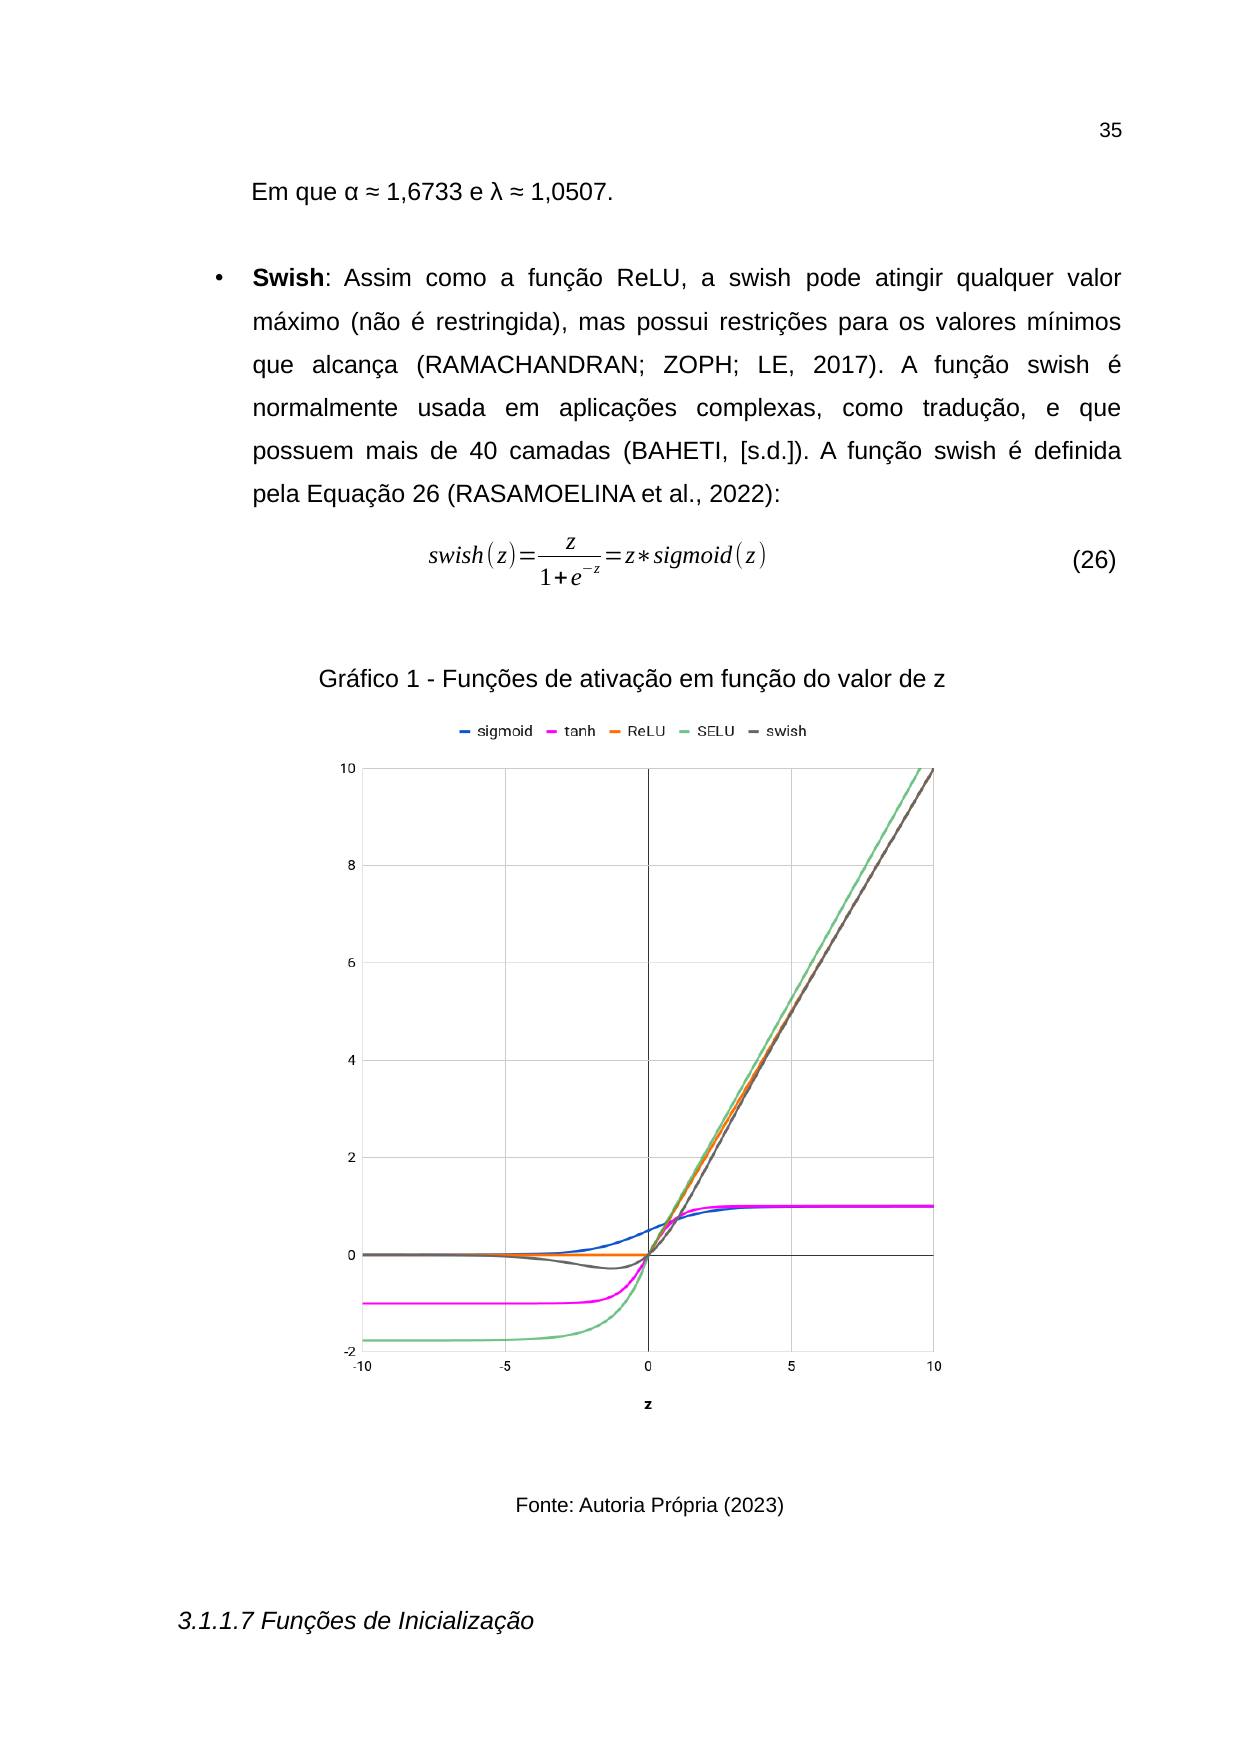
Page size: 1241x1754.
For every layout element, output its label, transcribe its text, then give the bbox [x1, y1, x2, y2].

text Fonte: Autoria Própria (2023) [177, 1493, 1122, 1517]
subtitle Funções de Inicialização [177, 1606, 1122, 1634]
text Gráfico 1 - Funções de ativação em função do valor de z [281, 664, 984, 693]
list Swish: Assim como a função ReLU, a swish pode atingir qualquer valor máximo (não é restringida), mas possui restrições para os valores mínimos que alcança (RAMACHANDRAN; ZOPH; LE, 2017). A função swish é normalmente usada em aplicações complexas, como tradução, e que possuem mais de 40 camadas (BAHETI, [s.d.]). A função swish é definida pela Equação 26 (RASAMOELINA et al., 2022): [215, 263, 1122, 508]
text Em que α ≈ 1,6733 e λ ≈ 1,0507. [177, 177, 1122, 206]
table_header [177, 522, 1017, 596]
picture [298, 693, 967, 1443]
table_header (26) [1017, 522, 1122, 596]
